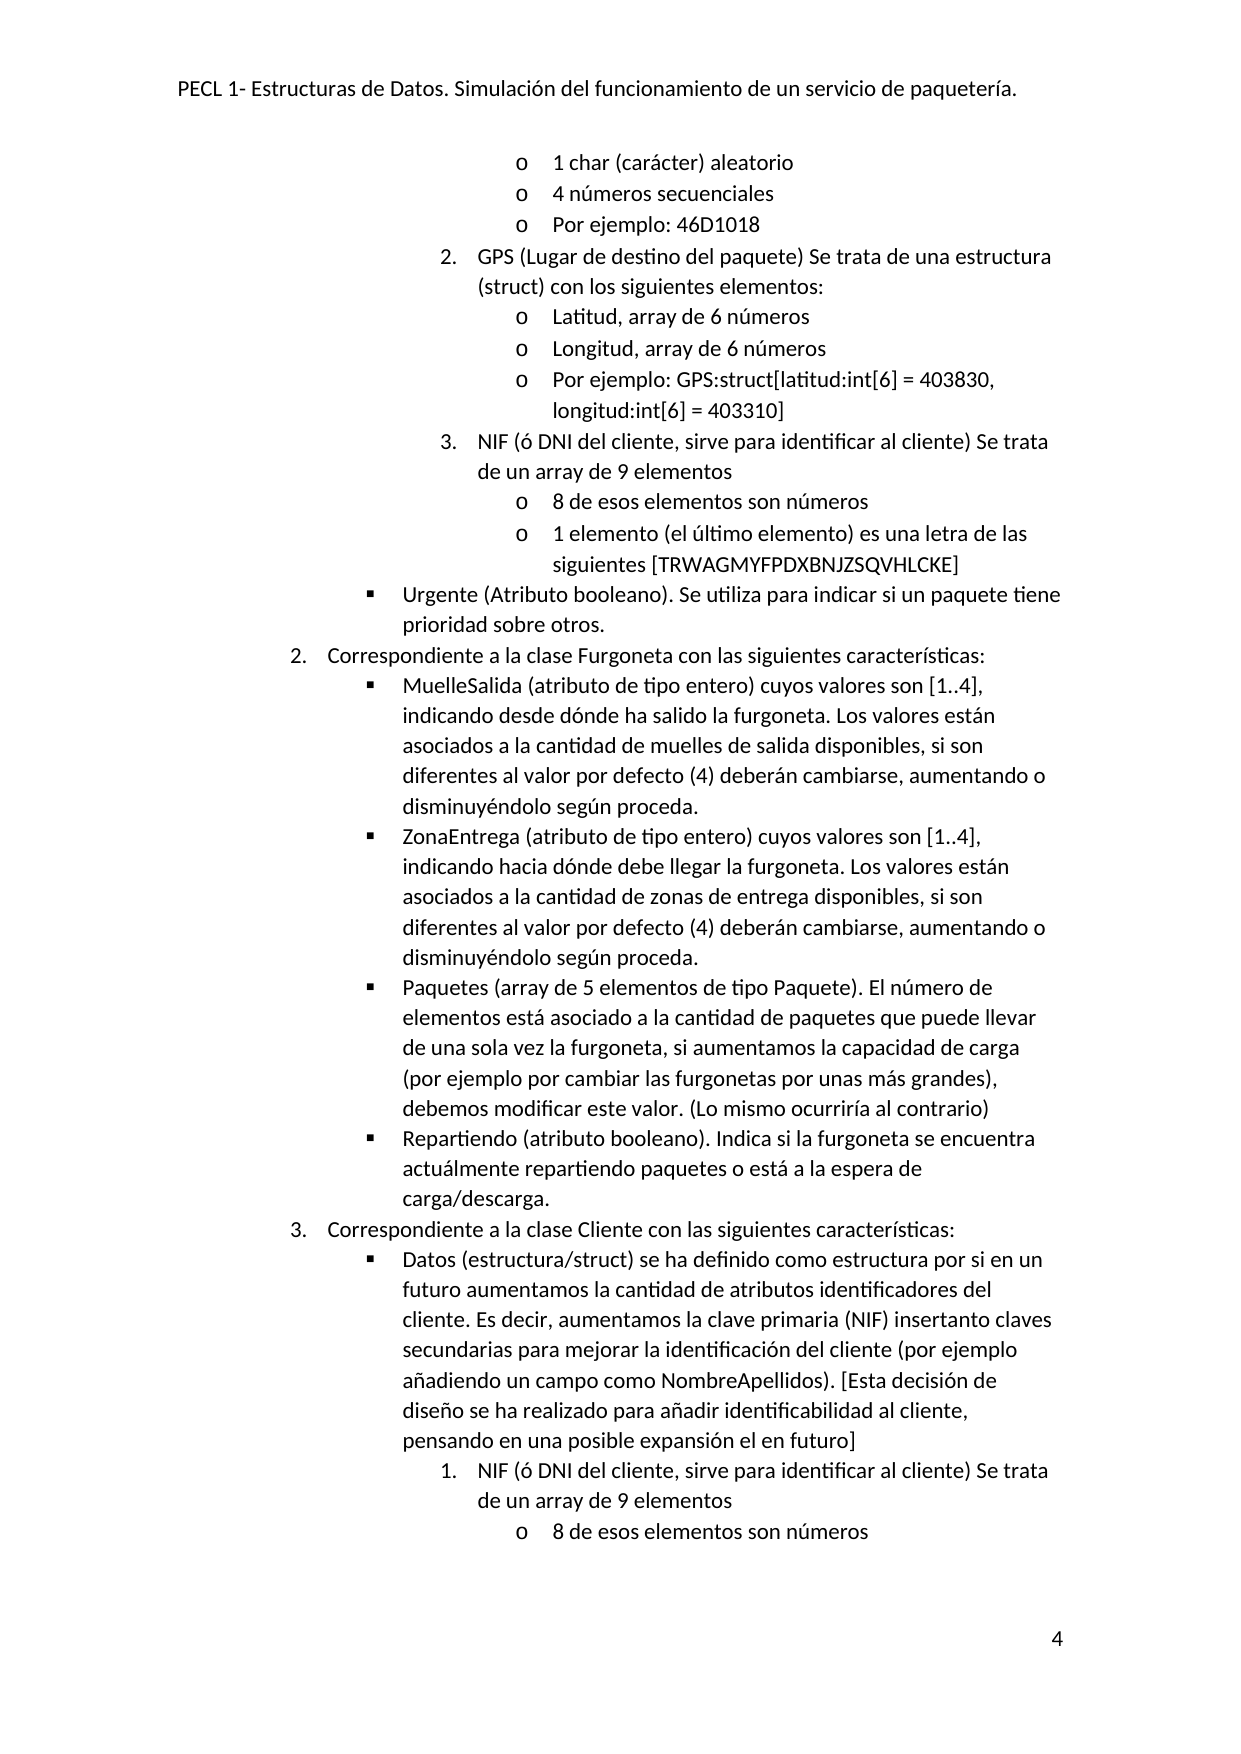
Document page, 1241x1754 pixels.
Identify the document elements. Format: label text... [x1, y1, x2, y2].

list MuelleSalida (atributo de tipo entero) cuyos valores son [1..4], indicando desde dónde ha salido la furgoneta. Los valores están asociados a la cantidad de muelles de salida disponibles, si son diferentes al valor por defecto (4) deberán cambiarse, aumentando o disminuyéndolo según proceda. [365, 671, 1063, 820]
list Correspondiente a la clase Furgoneta con las siguientes características: [290, 641, 1063, 669]
list Por ejemplo: GPS:struct[latitud:int[6] = 403830, longitud:int[6] = 403310] [515, 365, 1063, 425]
list 4 números secuenciales [515, 179, 1063, 208]
list Repartiendo (atributo booleano). Indica si la furgoneta se encuentra actuálmente repartiendo paquetes o está a la espera de carga/descarga. [365, 1124, 1063, 1212]
list GPS (Lugar de destino del paquete) Se trata de una estructura (struct) con los siguientes elementos: [440, 242, 1063, 300]
list Por ejemplo: 46D1018 [515, 211, 1063, 240]
list Latitud, array de 6 números [515, 302, 1063, 332]
list ZonaEntrega (atributo de tipo entero) cuyos valores son [1..4], indicando hacia dónde debe llegar la furgoneta. Los valores están asociados a la cantidad de zonas de entrega disponibles, si son diferentes al valor por defecto (4) deberán cambiarse, aumentando o disminuyéndolo según proceda. [365, 822, 1063, 971]
list 1 char (carácter) aleatorio [515, 148, 1063, 177]
list NIF (ó DNI del cliente, sirve para identificar al cliente) Se trata de un array de 9 elementos [440, 427, 1063, 485]
list Datos (estructura/struct) se ha definido como estructura por si en un futuro aumentamos la cantidad de atributos identificadores del cliente. Es decir, aumentamos la clave primaria (NIF) insertanto claves secundarias para mejorar la identificación del cliente (por ejemplo añadiendo un campo como NombreApellidos). [Esta decisión de diseño se ha realizado para añadir identificabilidad al cliente, pensando en una posible expansión el en futuro] [365, 1245, 1063, 1454]
list 8 de esos elementos son números [515, 1517, 1063, 1546]
list 8 de esos elementos son números [515, 487, 1063, 516]
list NIF (ó DNI del cliente, sirve para identificar al cliente) Se trata de un array de 9 elementos [440, 1456, 1063, 1514]
list Urgente (Atributo booleano). Se utiliza para indicar si un paquete tiene prioridad sobre otros. [365, 580, 1063, 638]
list 1 elemento (el último elemento) es una letra de las siguientes [TRWAGMYFPDXBNJZSQVHLCKE] [515, 519, 1063, 578]
list Correspondiente a la clase Cliente con las siguientes características: [290, 1215, 1063, 1243]
list Longitud, array de 6 números [515, 334, 1063, 363]
list Paquetes (array de 5 elementos de tipo Paquete). El número de elementos está asociado a la cantidad de paquetes que puede llevar de una sola vez la furgoneta, si aumentamos la capacidad de carga (por ejemplo por cambiar las furgonetas por unas más grandes), debemos modificar este valor. (Lo mismo ocurriría al contrario) [365, 973, 1063, 1122]
